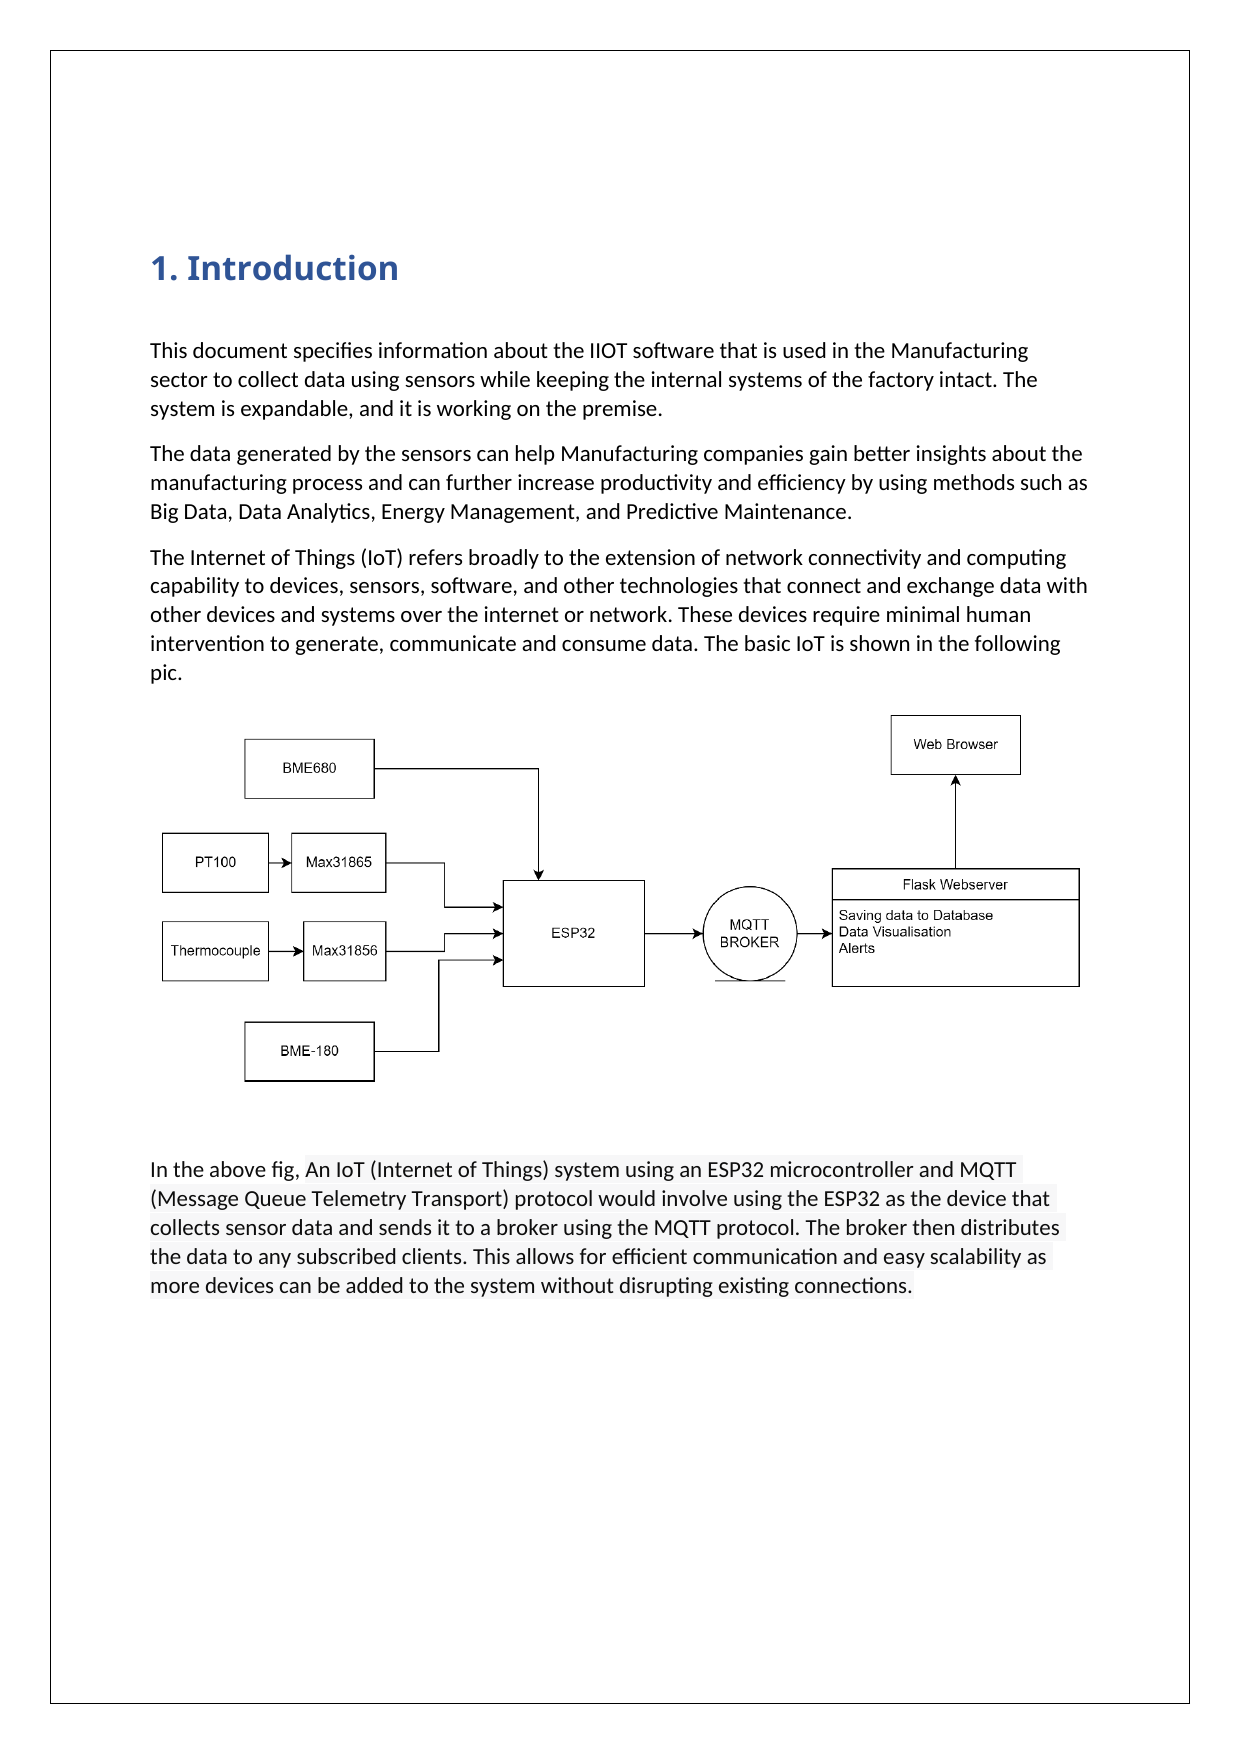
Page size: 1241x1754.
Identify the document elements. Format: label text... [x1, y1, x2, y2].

subtitle 1. Introduction [150, 245, 1090, 291]
text In the above fig, An IoT (Internet of Things) system using an ESP32 microcontroller and MQTT (Message Queue Telemetry Transport) protocol would involve using the ESP32 as the device that collects sensor data and sends it to a broker using the MQTT protocol. The broker then distributes the data to any subscribed clients. This allows for efficient communication and easy scalability as more devices can be added to the system without disrupting existing connections. [150, 1155, 1090, 1299]
text The Internet of Things (IoT) refers broadly to the extension of network connectivity and computing capability to devices, sensors, software, and other technologies that connect and exchange data with other devices and systems over the internet or network. These devices require minimal human intervention to generate, communicate and consume data. The basic IoT is shown in the following pic. [150, 543, 1090, 686]
text The data generated by the sensors can help Manufacturing companies gain better insights about the manufacturing process and can further increase productivity and efficiency by using methods such as Big Data, Data Analytics, Energy Management, and Predictive Maintenance. [150, 439, 1090, 525]
text This document specifies information about the IIOT software that is used in the Manufacturing sector to collect data using sensors while keeping the internal systems of the factory intact. The system is expandable, and it is working on the premise. [150, 336, 1090, 422]
